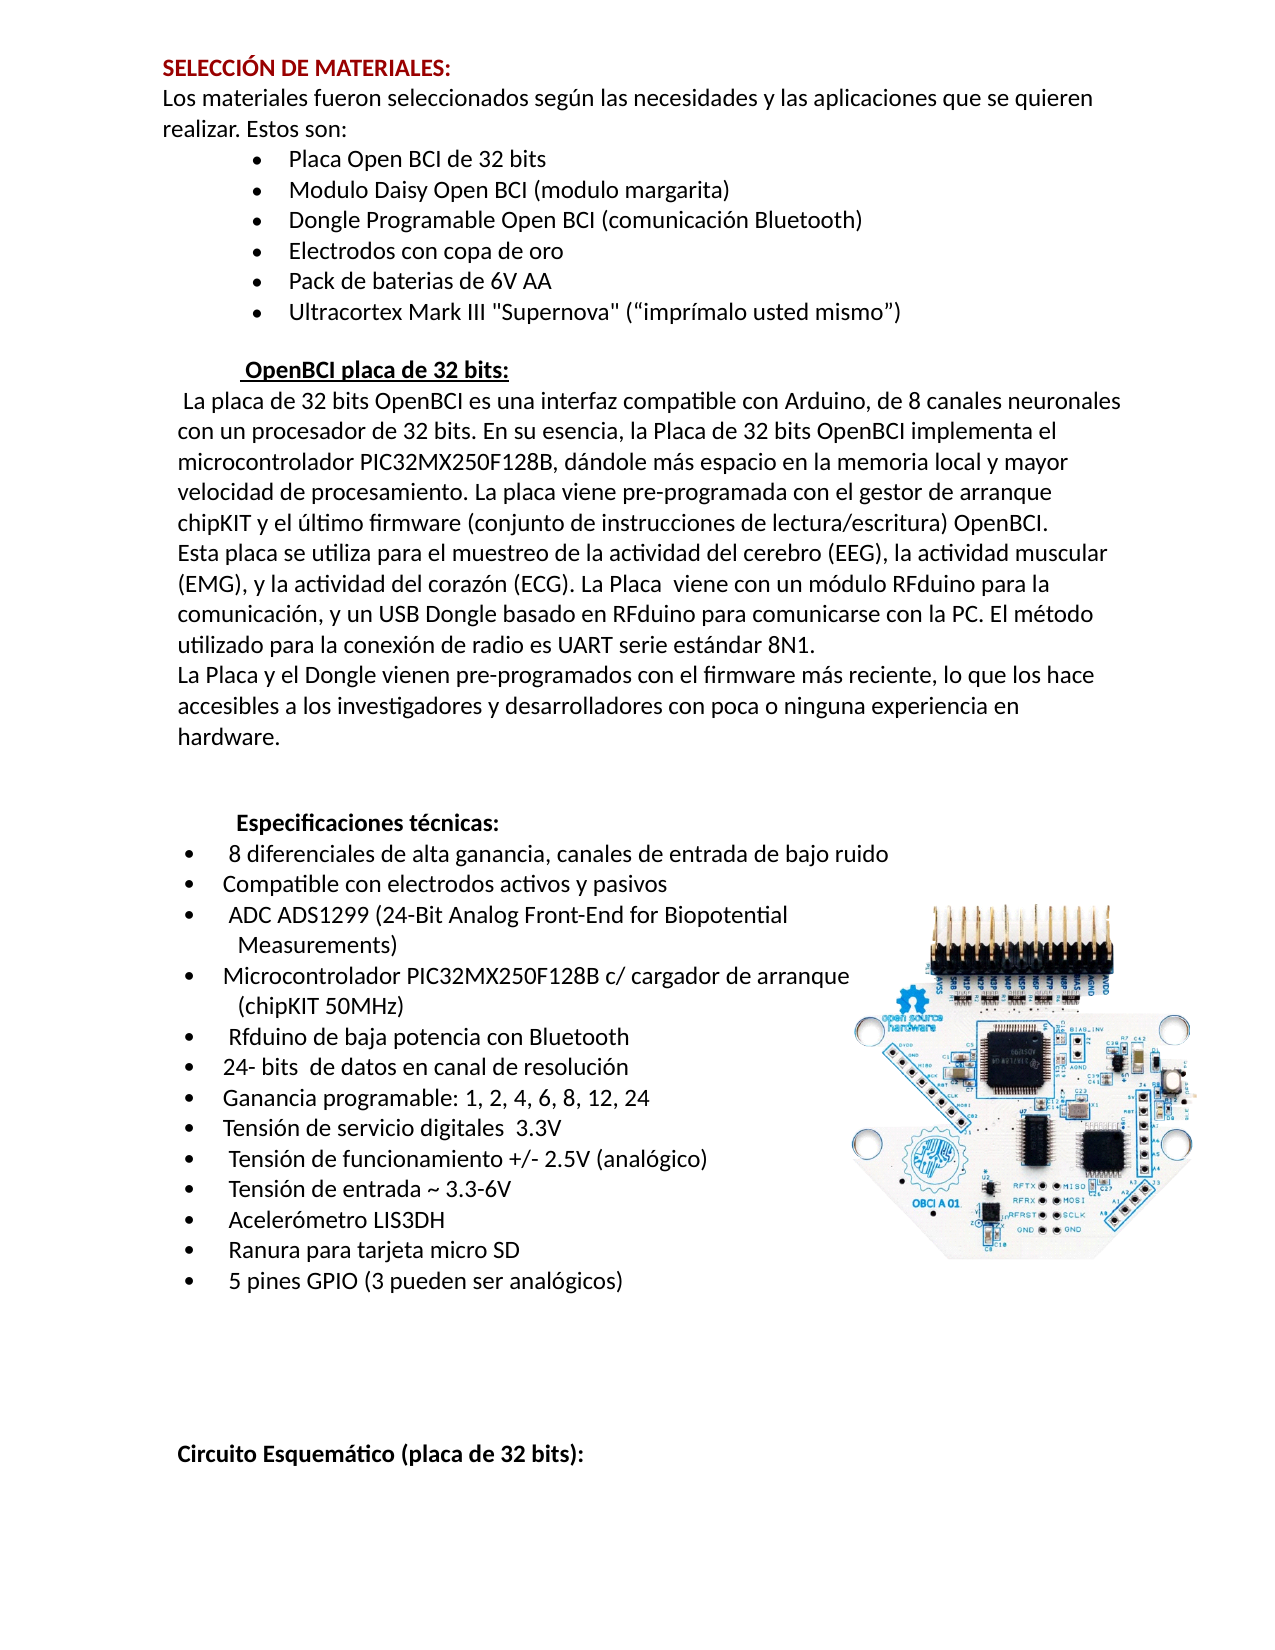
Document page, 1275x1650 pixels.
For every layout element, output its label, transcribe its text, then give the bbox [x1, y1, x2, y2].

text La placa de 32 bits OpenBCI es una interfaz compatible con Arduino, de 8 canales neuronales con un procesador de 32 bits. En su esencia, la Placa de 32 bits OpenBCI implementa el microcontrolador PIC32MX250F128B, dándole más espacio en la memoria local y mayor velocidad de procesamiento. La placa viene pre-programada con el gestor de arranque chipKIT y el último firmware (conjunto de instrucciones de lectura/escritura) OpenBCI. [177, 385, 1122, 537]
text Circuito Esquemático (placa de 32 bits): [177, 1438, 1122, 1469]
list Compatible con electrodos activos y pasivos [185, 868, 1122, 899]
list 8 diferenciales de alta ganancia, canales de entrada de bajo ruido [185, 838, 1122, 868]
list Modulo Daisy Open BCI (modulo margarita) [251, 174, 1122, 204]
list Ganancia programable: 1, 2, 4, 6, 8, 12, 24 [185, 1082, 938, 1112]
list ADC ADS1299 (24-Bit Analog Front-End for Biopotential Measurements) [185, 899, 1122, 960]
list Microcontrolador PIC32MX250F128B c/ cargador de arranque (chipKIT 50MHz) [185, 960, 936, 1021]
list Placa Open BCI de 32 bits [251, 143, 1122, 174]
list 24- bits de datos en canal de resolución [185, 1051, 909, 1082]
list Dongle Programable Open BCI (comunicación Bluetooth) [251, 204, 1122, 235]
list Ranura para tarjeta micro SD [185, 1234, 1122, 1265]
list Ultracortex Mark III "Supernova" (“imprímalo usted mismo”) [251, 296, 1122, 326]
list Acelerómetro LIS3DH [185, 1204, 923, 1234]
list Rfduino de baja potencia con Bluetooth [185, 1021, 884, 1051]
text SELECCIÓN DE MATERIALES: [162, 52, 1122, 82]
list [1064, 960, 1122, 1013]
list Electrodos con copa de oro [251, 235, 1122, 265]
text Los materiales fueron seleccionados según las necesidades y las aplicaciones que se quieren realizar. Estos son: [162, 82, 1122, 143]
list Pack de baterias de 6V AA [251, 265, 1122, 296]
list 5 pines GPIO (3 pueden ser analógicos) [185, 1265, 1122, 1296]
list Tensión de servicio digitales 3.3V [185, 1112, 949, 1143]
text Especificaciones técnicas: [236, 807, 1122, 838]
text La Placa y el Dongle vienen pre-programados con el firmware más reciente, lo que los hace accesibles a los investigadores y desarrolladores con poca o ninguna experiencia en hardware. [177, 659, 1122, 751]
list Tensión de entrada ~ 3.3-6V [185, 1173, 894, 1204]
list Tensión de funcionamiento +/- 2.5V (analógico) [185, 1143, 864, 1173]
text Esta placa se utiliza para el muestreo de la actividad del cerebro (EEG), la actividad muscular (EMG), y la actividad del corazón (ECG). La Placa viene con un módulo RFduino para la comunicación, y un USB Dongle basado en RFduino para comunicarse con la PC. El método utilizado para la conexión de radio es UART serie estándar 8N1. [177, 537, 1122, 659]
text OpenBCI placa de 32 bits: [177, 354, 1122, 385]
